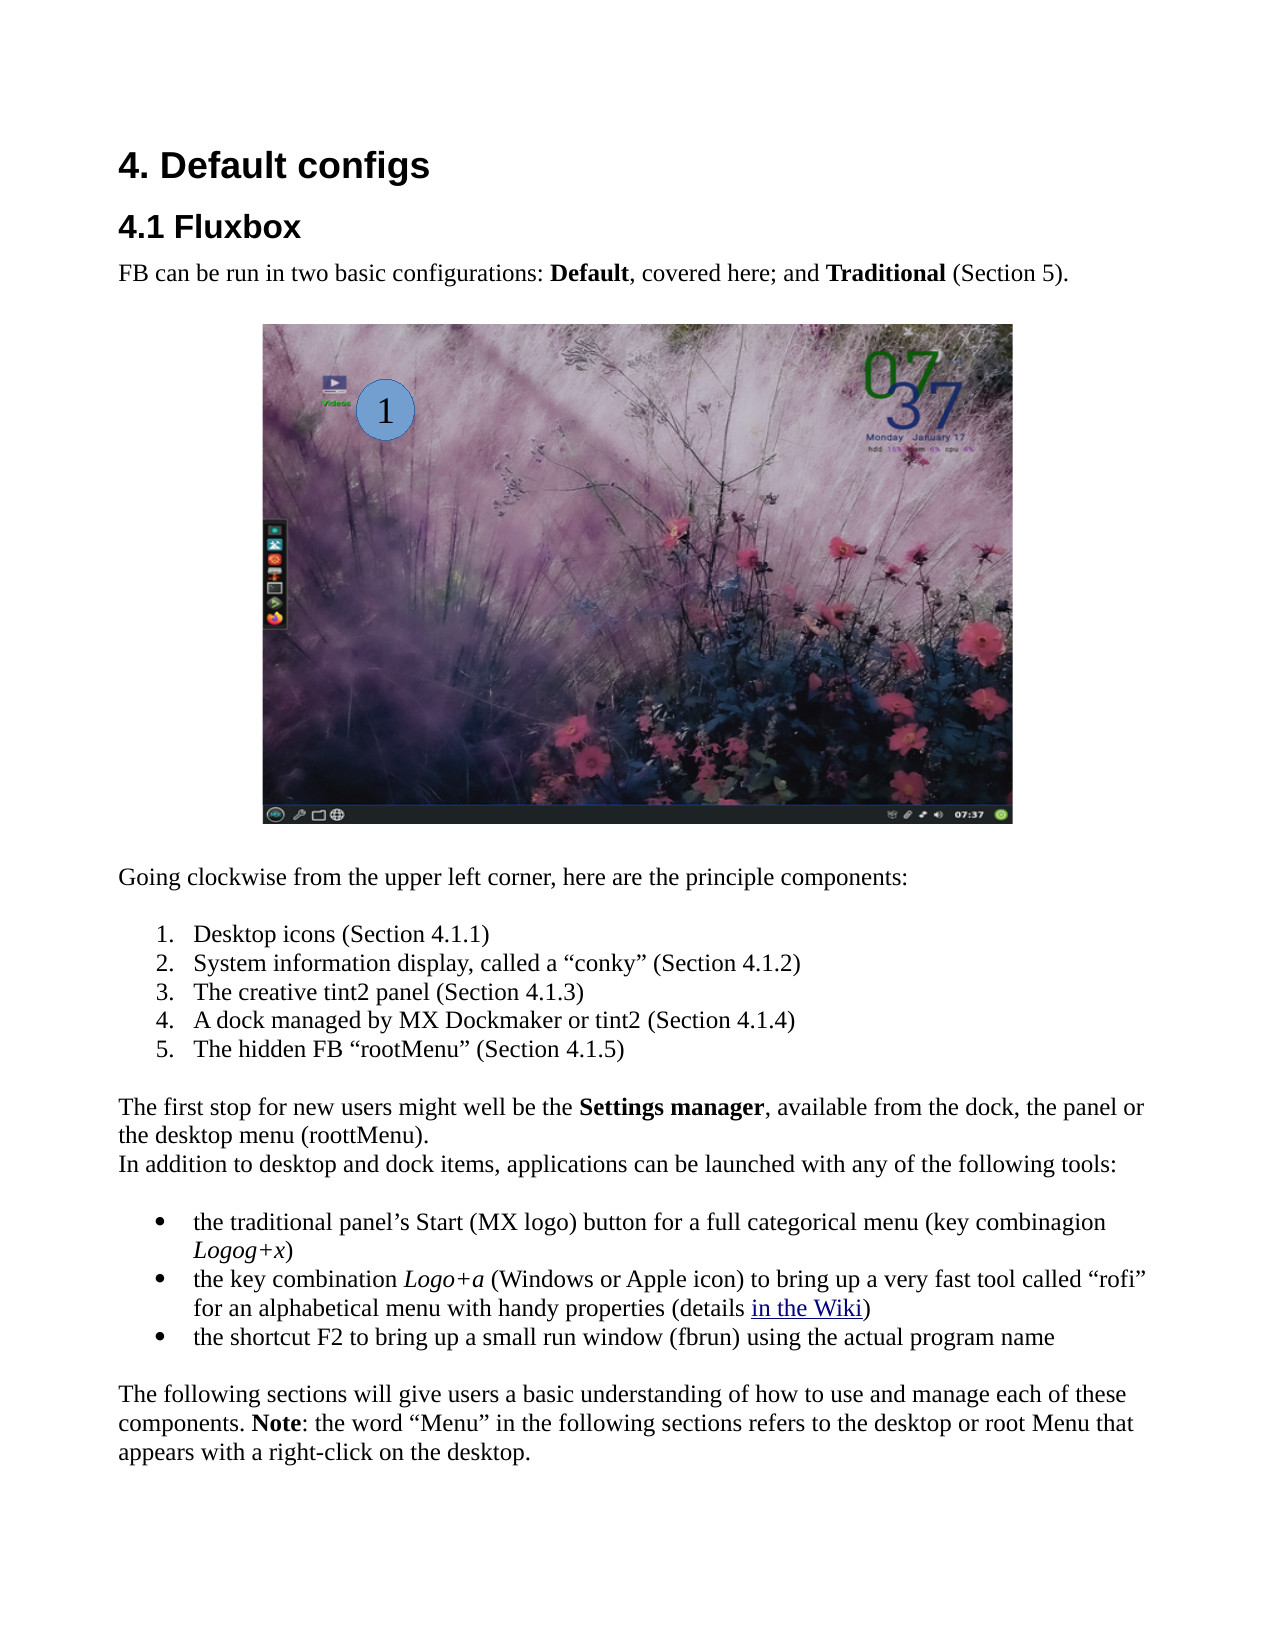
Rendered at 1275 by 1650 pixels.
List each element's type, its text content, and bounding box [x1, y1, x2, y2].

text FB can be run in two basic configurations: Default, covered here; and Traditional (Section 5). [118, 258, 1157, 287]
list Desktop icons (Section 4.1.1) [156, 919, 1157, 948]
list The hidden FB “rootMenu” (Section 4.1.5) [156, 1034, 1157, 1063]
list the traditional panel’s Start (MX logo) button for a full categorical menu (key combinagion Logog+x) [156, 1207, 1157, 1264]
list The creative tint2 panel (Section 4.1.3) [156, 977, 1157, 1006]
text 1 [365, 388, 406, 431]
subtitle 4. Default configs [118, 143, 1157, 186]
subtitle 4.1 Fluxbox [118, 207, 1157, 246]
list the shortcut F2 to bring up a small run window (fbrun) using the actual program name [156, 1322, 1157, 1351]
text In addition to desktop and dock items, applications can be launched with any of the following tools: [118, 1149, 1157, 1178]
list A dock managed by MX Dockmaker or tint2 (Section 4.1.4) [156, 1006, 1157, 1034]
text The following sections will give users a basic understanding of how to use and manage each of these components. Note: the word “Menu” in the following sections refers to the desktop or root Menu that appears with a right-click on the desktop. [118, 1379, 1157, 1466]
list System information display, called a “conky” (Section 4.1.2) [156, 948, 1157, 977]
list the key combination Logo+a (Windows or Apple icon) to bring up a very fast tool called “rofi” for an alphabetical menu with handy properties (details in the Wiki) [156, 1264, 1157, 1322]
picture [262, 324, 1013, 824]
text The first stop for new users might well be the Settings manager, available from the dock, the panel or the desktop menu (roottMenu). [118, 1092, 1157, 1149]
text Going clockwise from the upper left corner, here are the principle components: [118, 862, 1157, 891]
